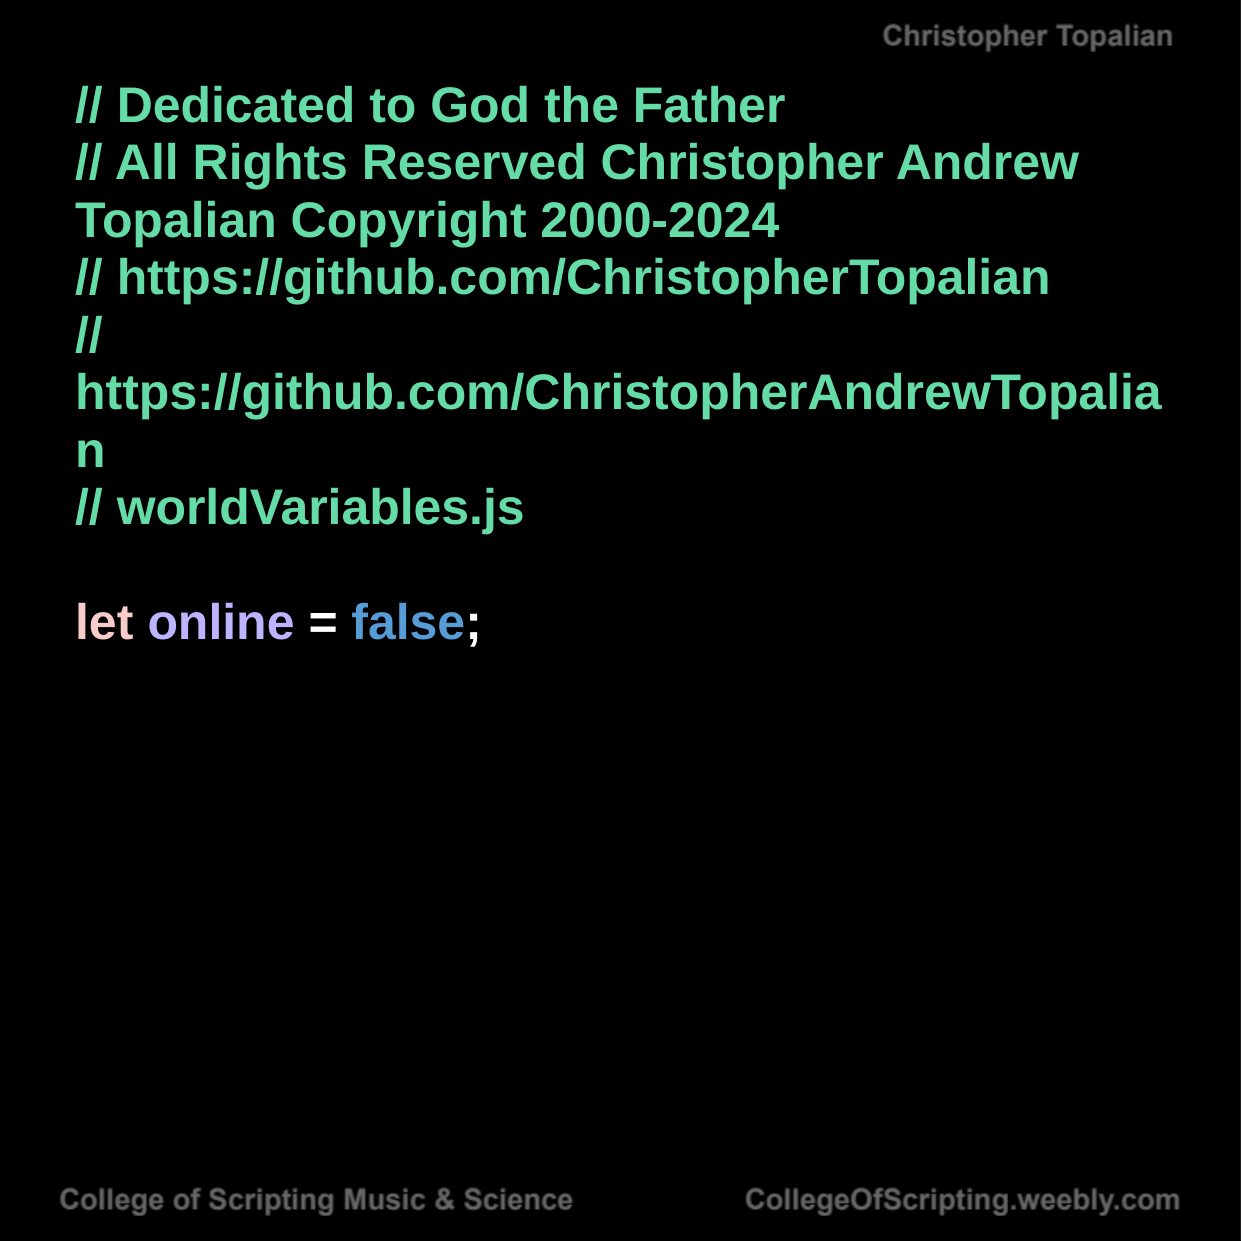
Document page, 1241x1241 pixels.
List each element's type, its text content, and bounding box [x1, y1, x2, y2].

text // https://github.com/ChristopherAndrewTopalian [75, 305, 1166, 477]
text // All Rights Reserved Christopher Andrew Topalian Copyright 2000-2024 [75, 132, 1166, 247]
text // https://github.com/ChristopherTopalian [75, 247, 1166, 305]
text // worldVariables.js [75, 477, 1166, 535]
text // Dedicated to God the Father [75, 75, 1166, 132]
text let online = false; [75, 592, 1166, 650]
